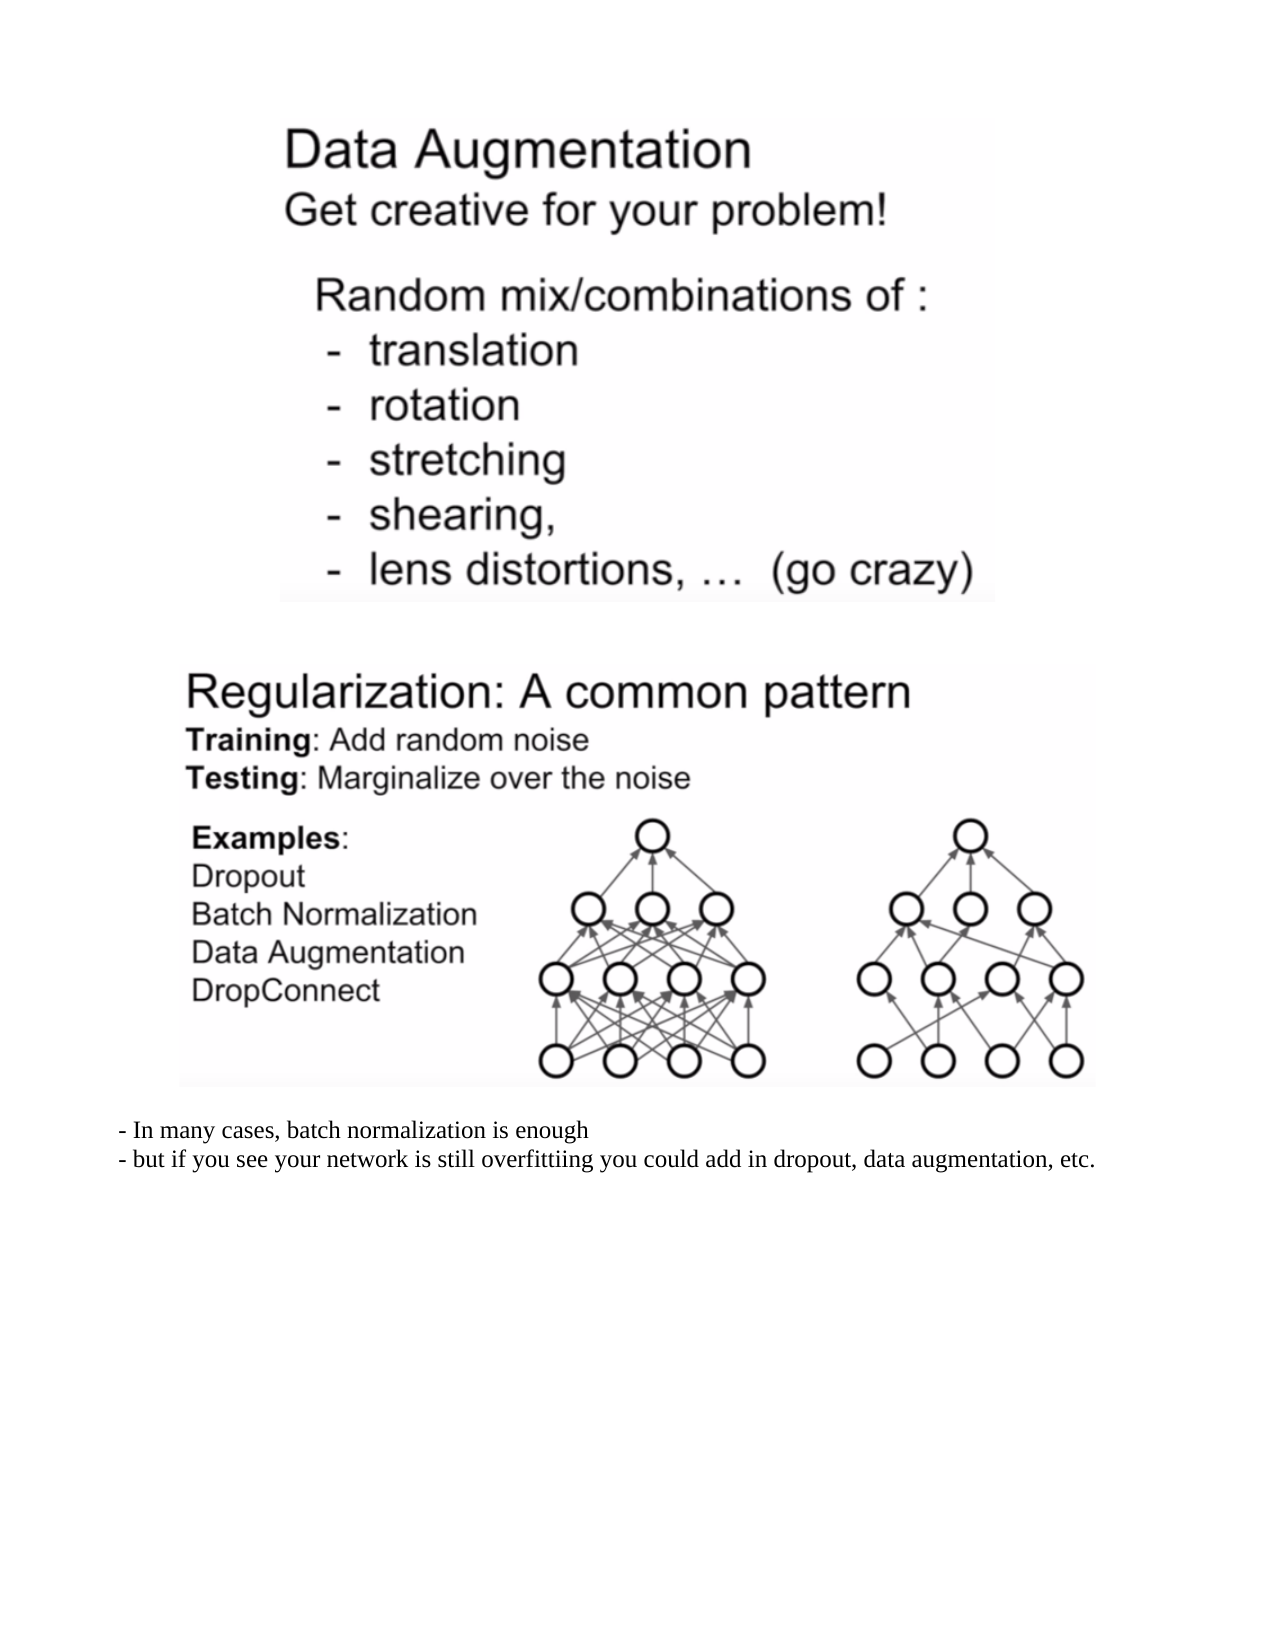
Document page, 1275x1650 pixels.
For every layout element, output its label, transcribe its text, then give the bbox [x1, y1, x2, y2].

picture [279, 118, 996, 602]
text - but if you see your network is still overfittiing you could add in dropout, data augmentation, etc. [118, 1144, 1157, 1173]
picture [179, 664, 1096, 1087]
text - In many cases, batch normalization is enough [118, 1115, 1157, 1144]
